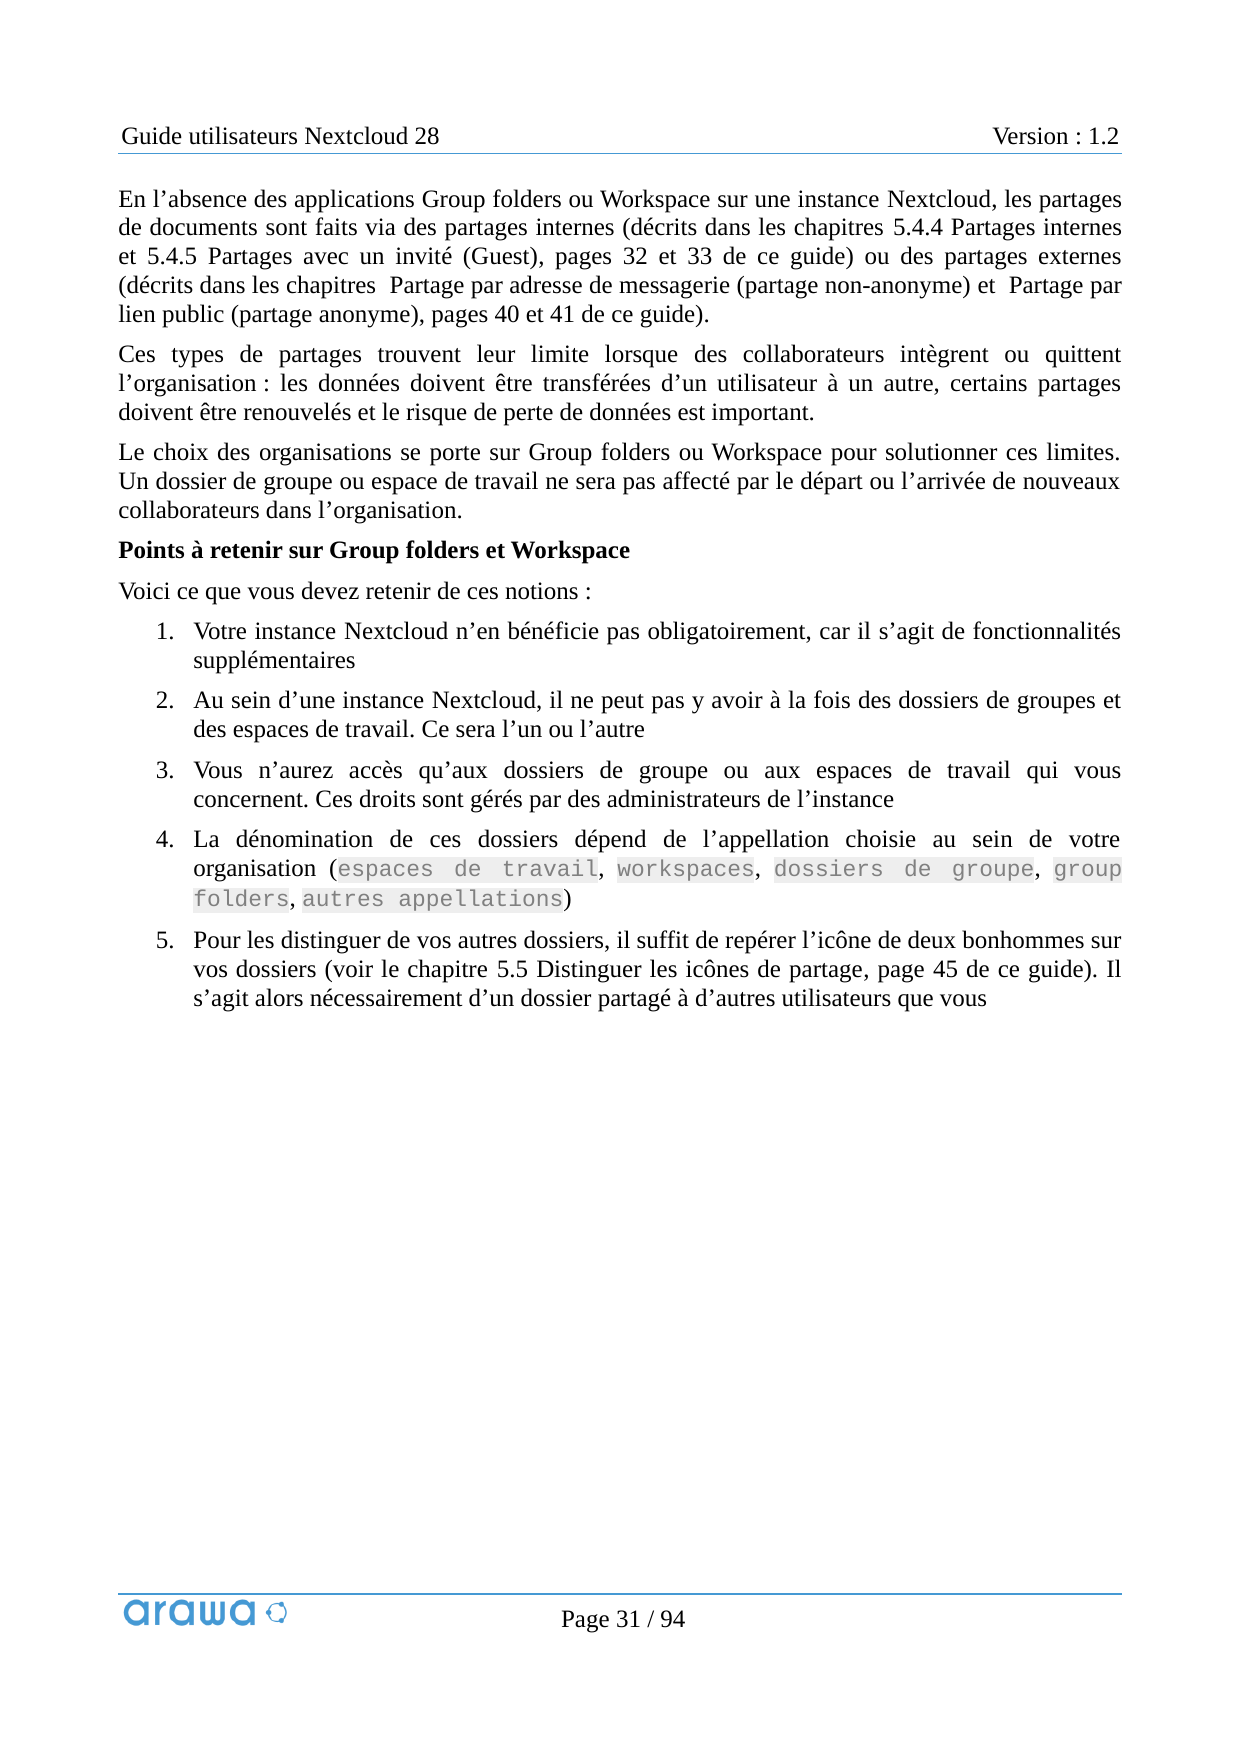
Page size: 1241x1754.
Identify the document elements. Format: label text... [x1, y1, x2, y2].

list La dénomination de ces dossiers dépend de l’appellation choisie au sein de votre organisation (espaces de travail, workspaces, dossiers de groupe, group folders, autres appellations) [156, 824, 1122, 913]
list Vous n’aurez accès qu’aux dossiers de groupe ou aux espaces de travail qui vous concernent. Ces droits sont gérés par des administrateurs de l’instance [156, 755, 1122, 812]
text En l’absence des applications Group folders ou Workspace sur une instance Nextcloud, les partages de documents sont faits via des partages internes (décrits dans les chapitres 5.4.4 Partages internes et 5.4.5 Partages avec un invité (Guest), pages 32 et 33 de ce guide) ou des partages externes (décrits dans les chapitres Partage par adresse de messagerie (partage non-anonyme) et Partage par lien public (partage anonyme), pages 40 et 41 de ce guide). [118, 184, 1122, 327]
list Au sein d’une instance Nextcloud, il ne peut pas y avoir à la fois des dossiers de groupes et des espaces de travail. Ce sera l’un ou l’autre [156, 686, 1122, 743]
text Voici ce que vous devez retenir de ces notions : [118, 576, 1122, 604]
list Votre instance Nextcloud n’en bénéficie pas obligatoirement, car il s’agit de fonctionnalités supplémentaires [156, 616, 1122, 674]
picture [121, 1597, 290, 1628]
text Ces types de partages trouvent leur limite lorsque des collaborateurs intègrent ou quittent l’organisation : les données doivent être transférées d’un utilisateur à un autre, certains partages doivent être renouvelés et le risque de perte de données est important. [118, 339, 1122, 426]
text Le choix des organisations se porte sur Group folders ou Workspace pour solutionner ces limites. Un dossier de groupe ou espace de travail ne sera pas affecté par le départ ou l’arrivée de nouveaux collaborateurs dans l’organisation. [118, 437, 1122, 523]
list Pour les distinguer de vos autres dossiers, il suffit de repérer l’icône de deux bonhommes sur vos dossiers (voir le chapitre 5.5 Distinguer les icônes de partage, page 45 de ce guide). Il s’agit alors nécessairement d’un dossier partagé à d’autres utilisateurs que vous [156, 925, 1122, 1011]
text Points à retenir sur Group folders et Workspace [118, 535, 1122, 564]
